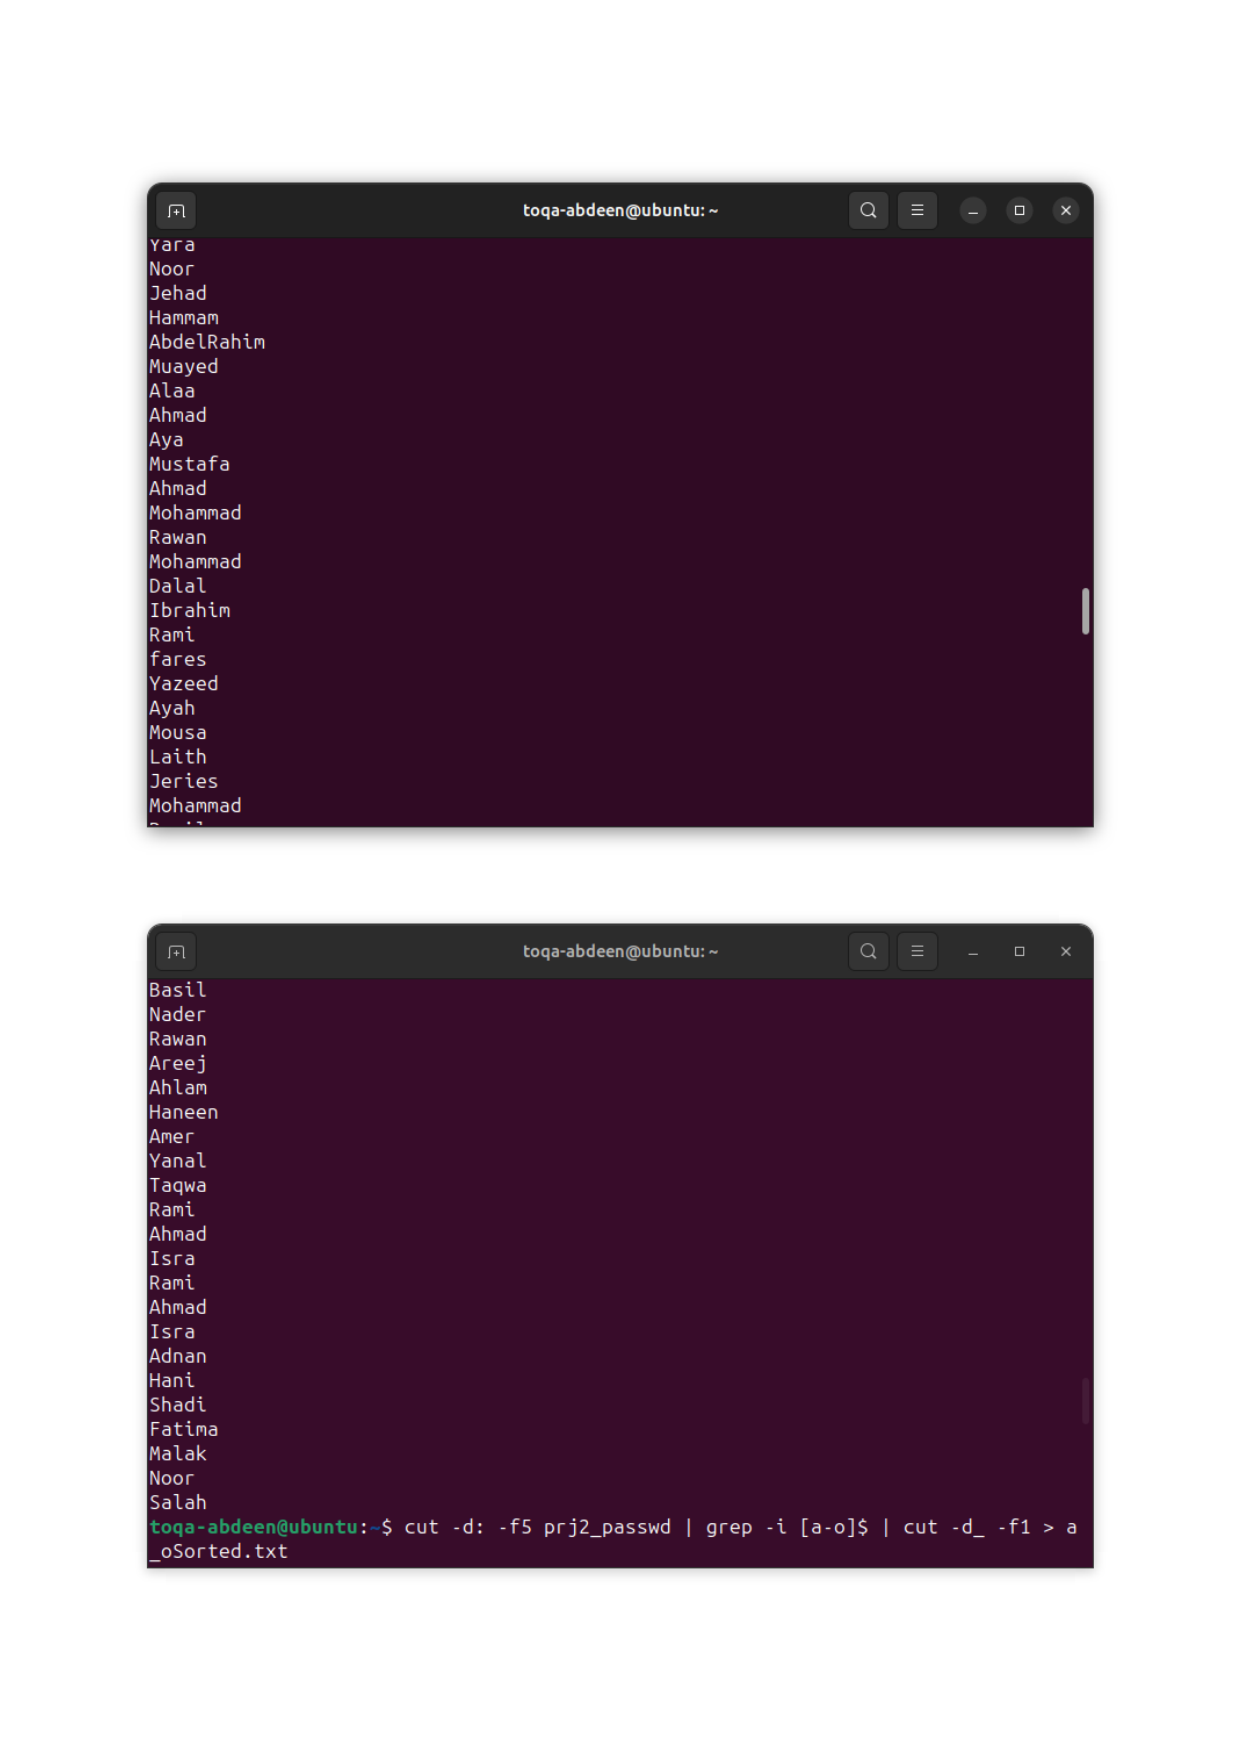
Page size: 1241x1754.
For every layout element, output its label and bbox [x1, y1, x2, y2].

picture [118, 157, 1123, 860]
picture [118, 898, 1123, 1601]
